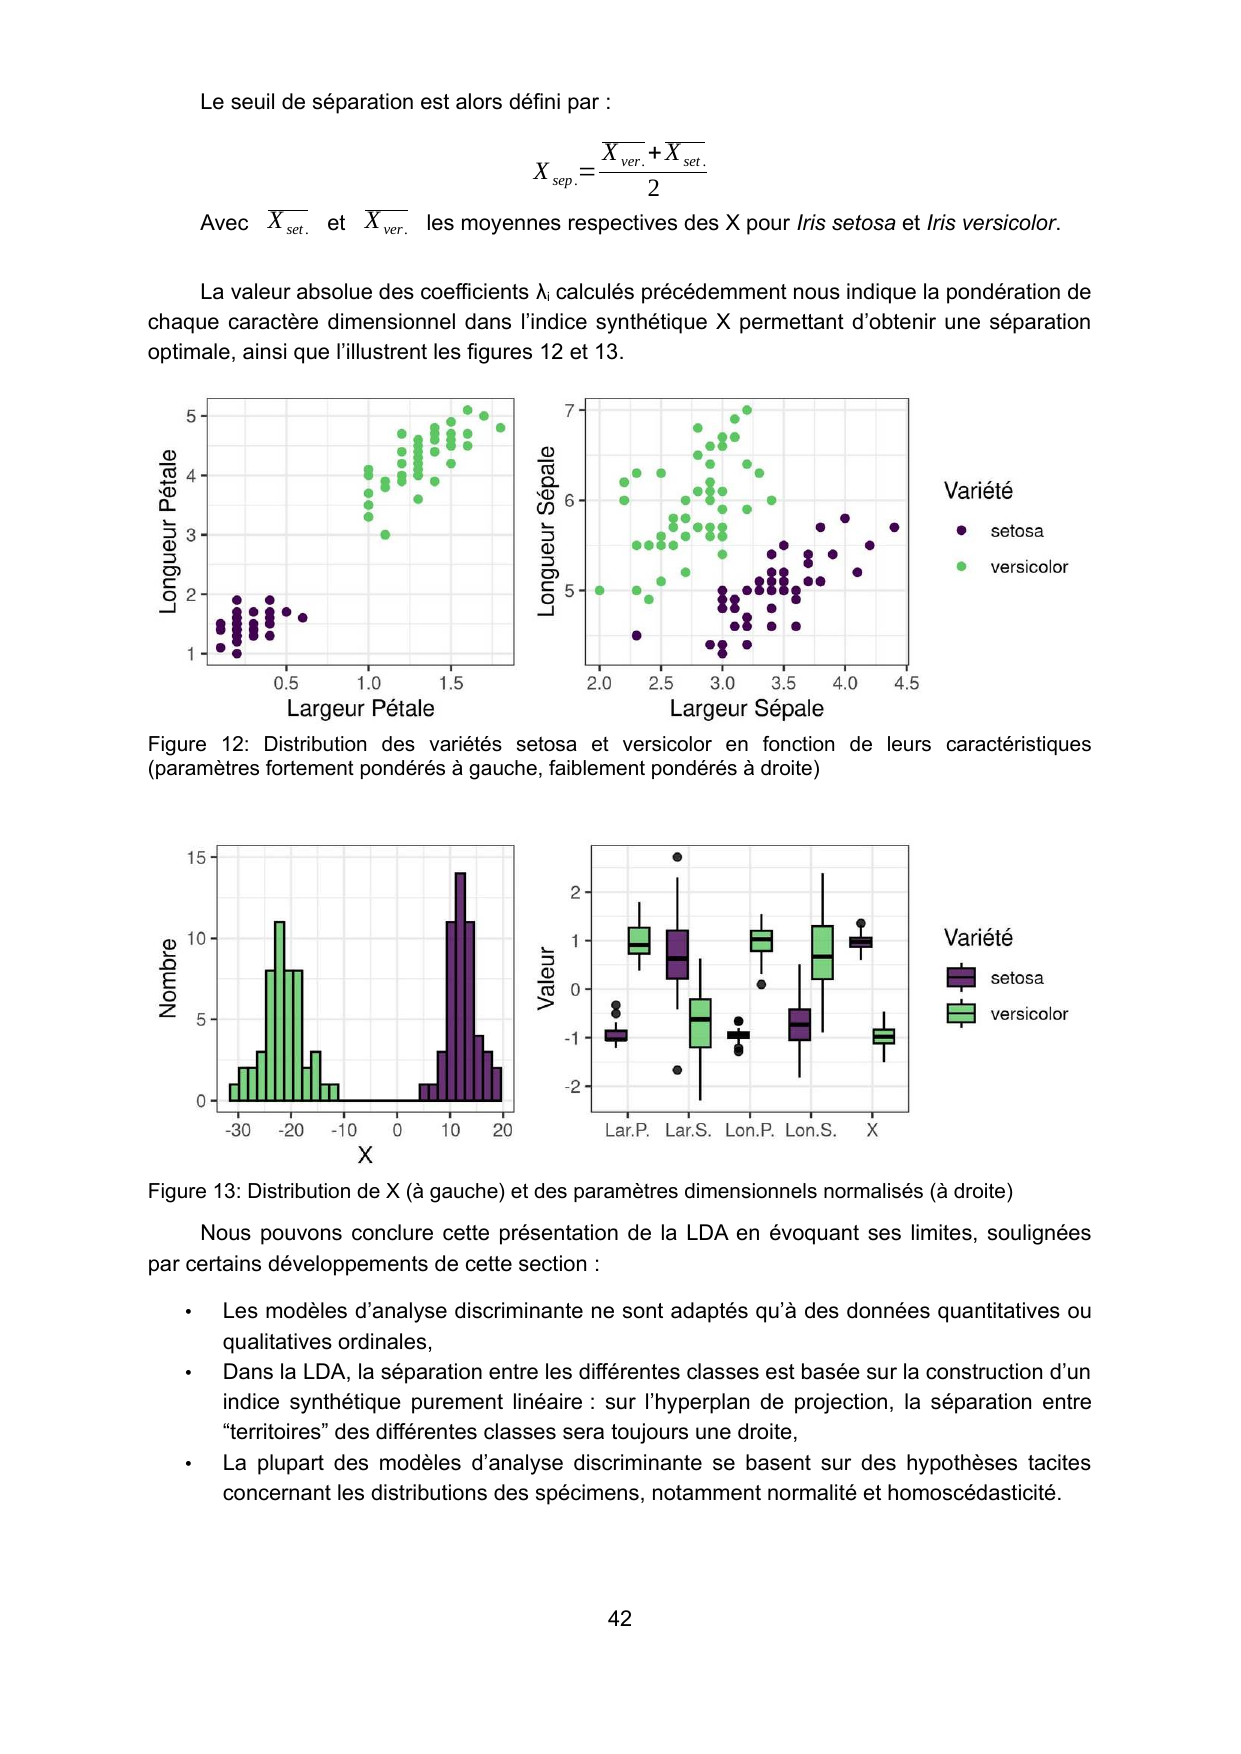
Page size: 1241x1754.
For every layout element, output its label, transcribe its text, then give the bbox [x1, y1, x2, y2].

text Figure 12: Distribution des variétés setosa et versicolor en fonction de leurs caractéristiques (paramètres fortement pondérés à gauche, faiblement pondérés à droite) [148, 732, 1093, 780]
text Le seuil de séparation est alors défini par : [148, 88, 1093, 114]
text Figure 13: Distribution de X (à gauche) et des paramètres dimensionnels normalisés (à droite) [148, 1179, 1093, 1202]
list La plupart des modèles d’analyse discriminante se basent sur des hypothèses tacites concernant les distributions des spécimens, notamment normalité et homoscédasticité. [185, 1449, 1093, 1505]
picture [147, 833, 1093, 1179]
list Les modèles d’analyse discriminante ne sont adaptés qu’à des données quantitatives ou qualitatives ordinales, [185, 1298, 1093, 1354]
text Avec et les moyennes respectives des X pour Iris setosa et Iris versicolor. [148, 154, 1093, 238]
picture [147, 387, 1093, 732]
text La valeur absolue des coefficients λi calculés précédemment nous indique la pondération de chaque caractère dimensionnel dans l’indice synthétique X permettant d’obtenir une séparation optimale, ainsi que l’illustrent les figures 12 et 13. [148, 279, 1093, 364]
text Nous pouvons conclure cette présentation de la LDA en évoquant ses limites, soulignées par certains développements de cette section : [148, 1220, 1093, 1276]
list Dans la LDA, la séparation entre les différentes classes est basée sur la construction d’un indice synthétique purement linéaire : sur l’hyperplan de projection, la séparation entre “territoires” des différentes classes sera toujours une droite, [185, 1359, 1093, 1444]
